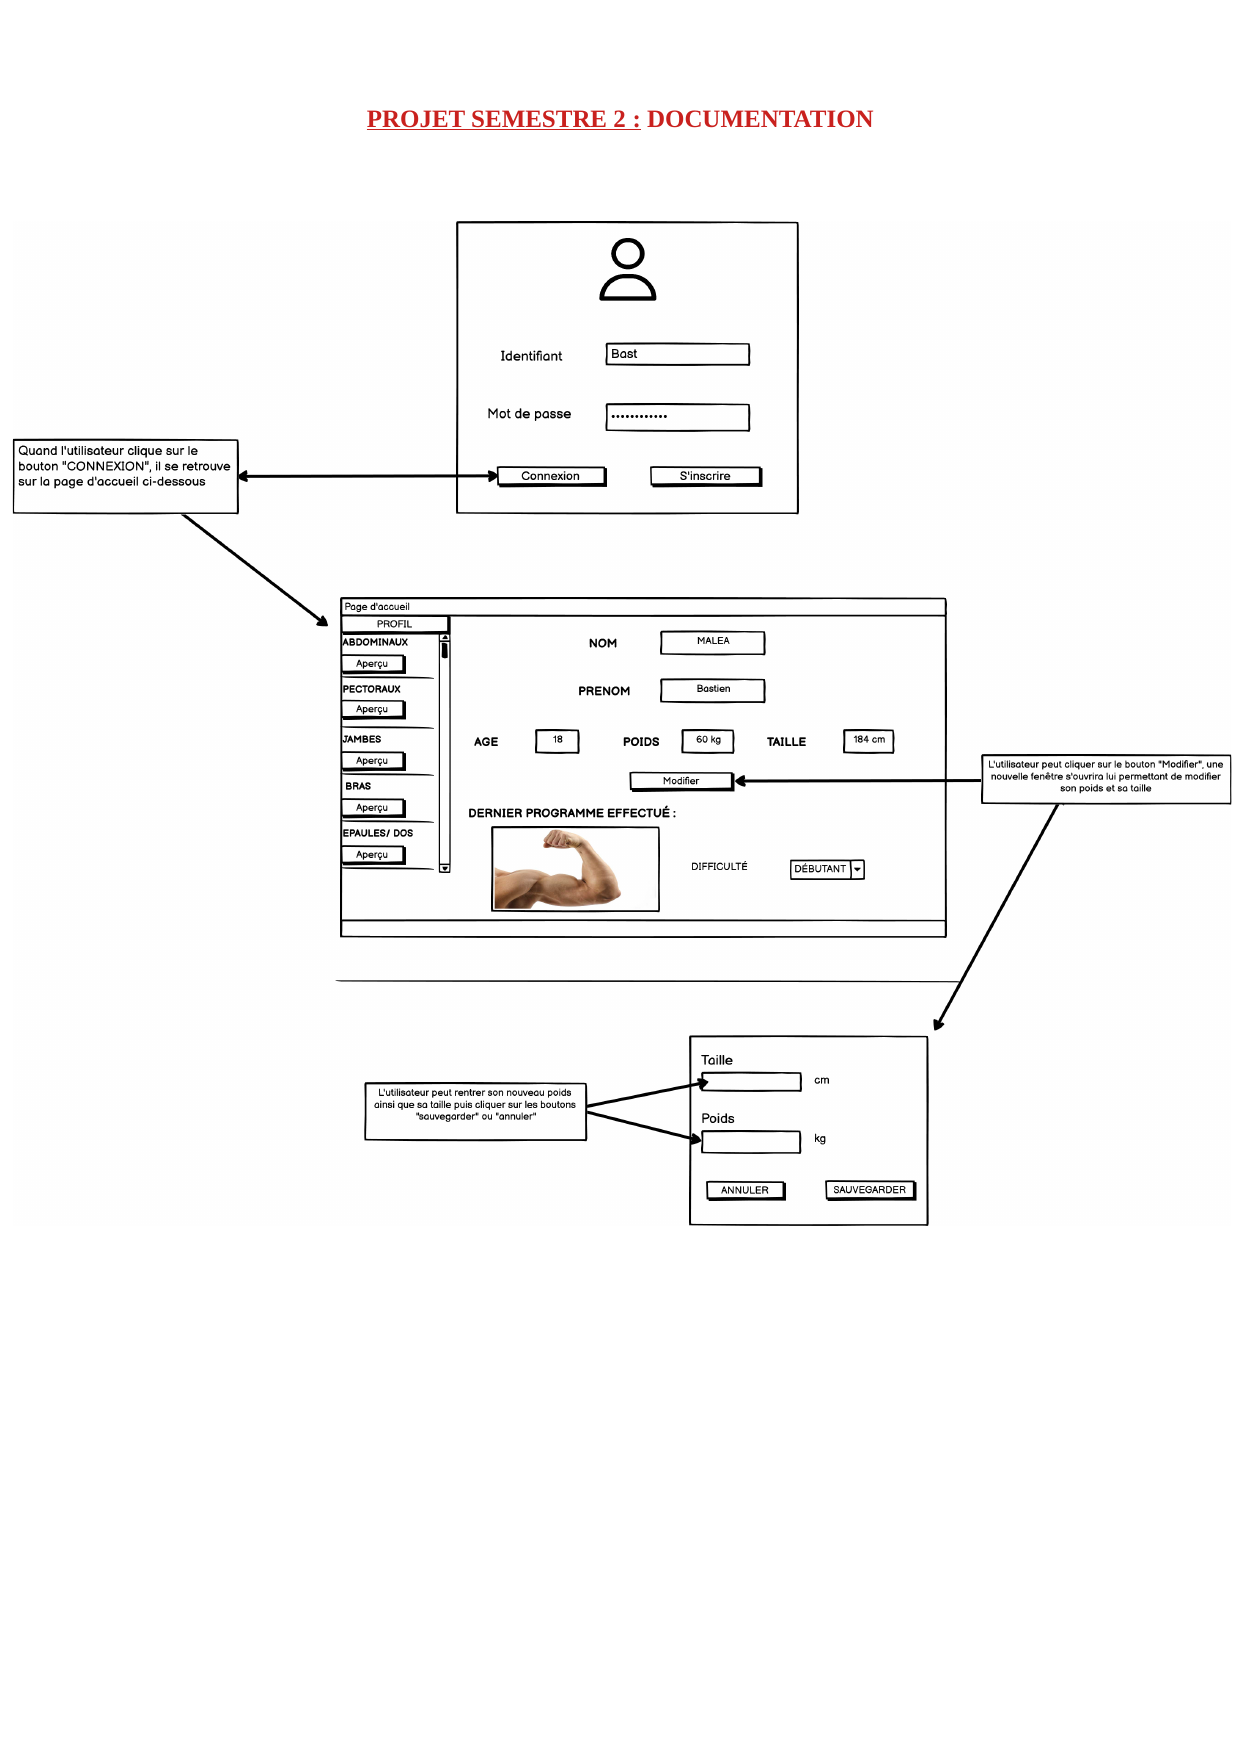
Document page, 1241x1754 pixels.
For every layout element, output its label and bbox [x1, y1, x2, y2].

picture [12, 221, 1232, 1226]
